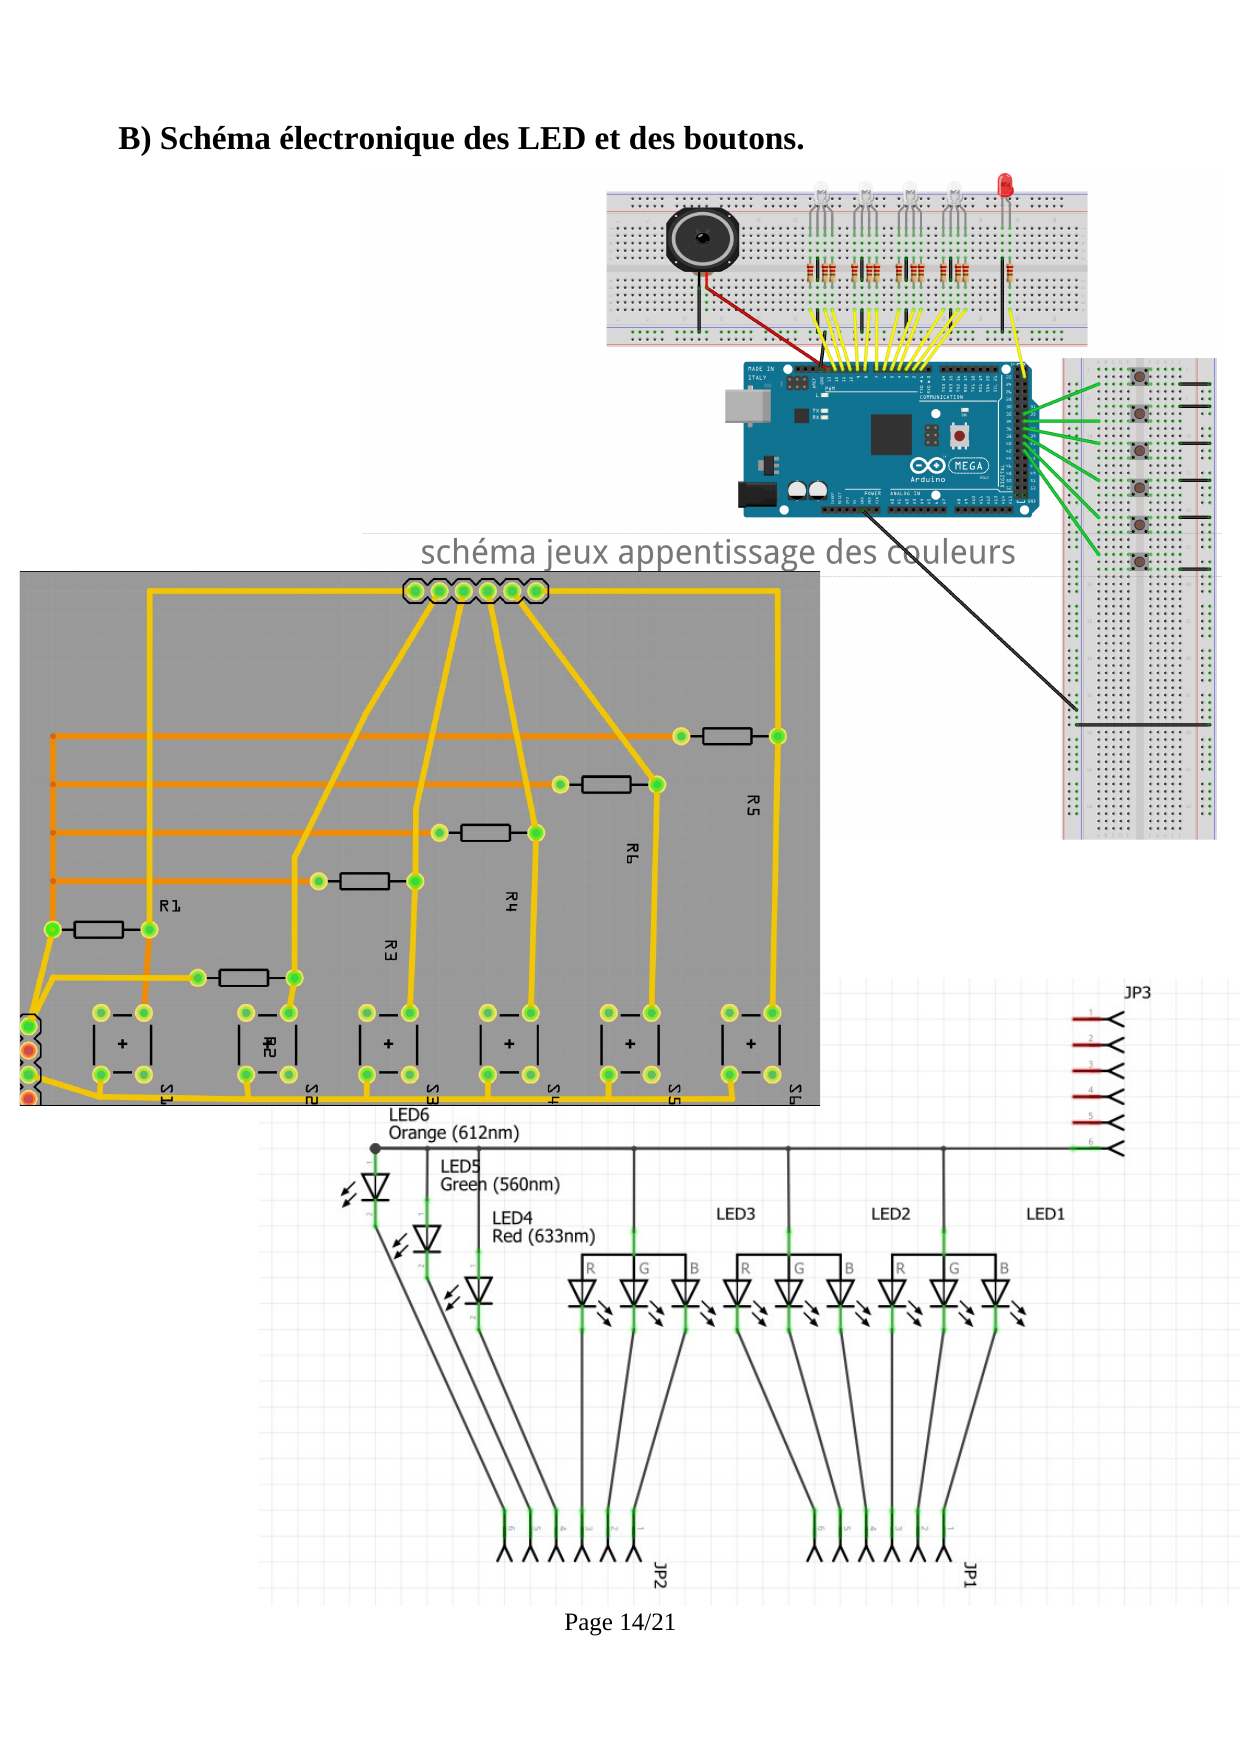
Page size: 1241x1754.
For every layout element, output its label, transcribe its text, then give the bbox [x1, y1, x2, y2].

picture [19, 173, 1240, 1606]
subtitle B) Schéma électronique des LED et des boutons. [118, 118, 1122, 156]
